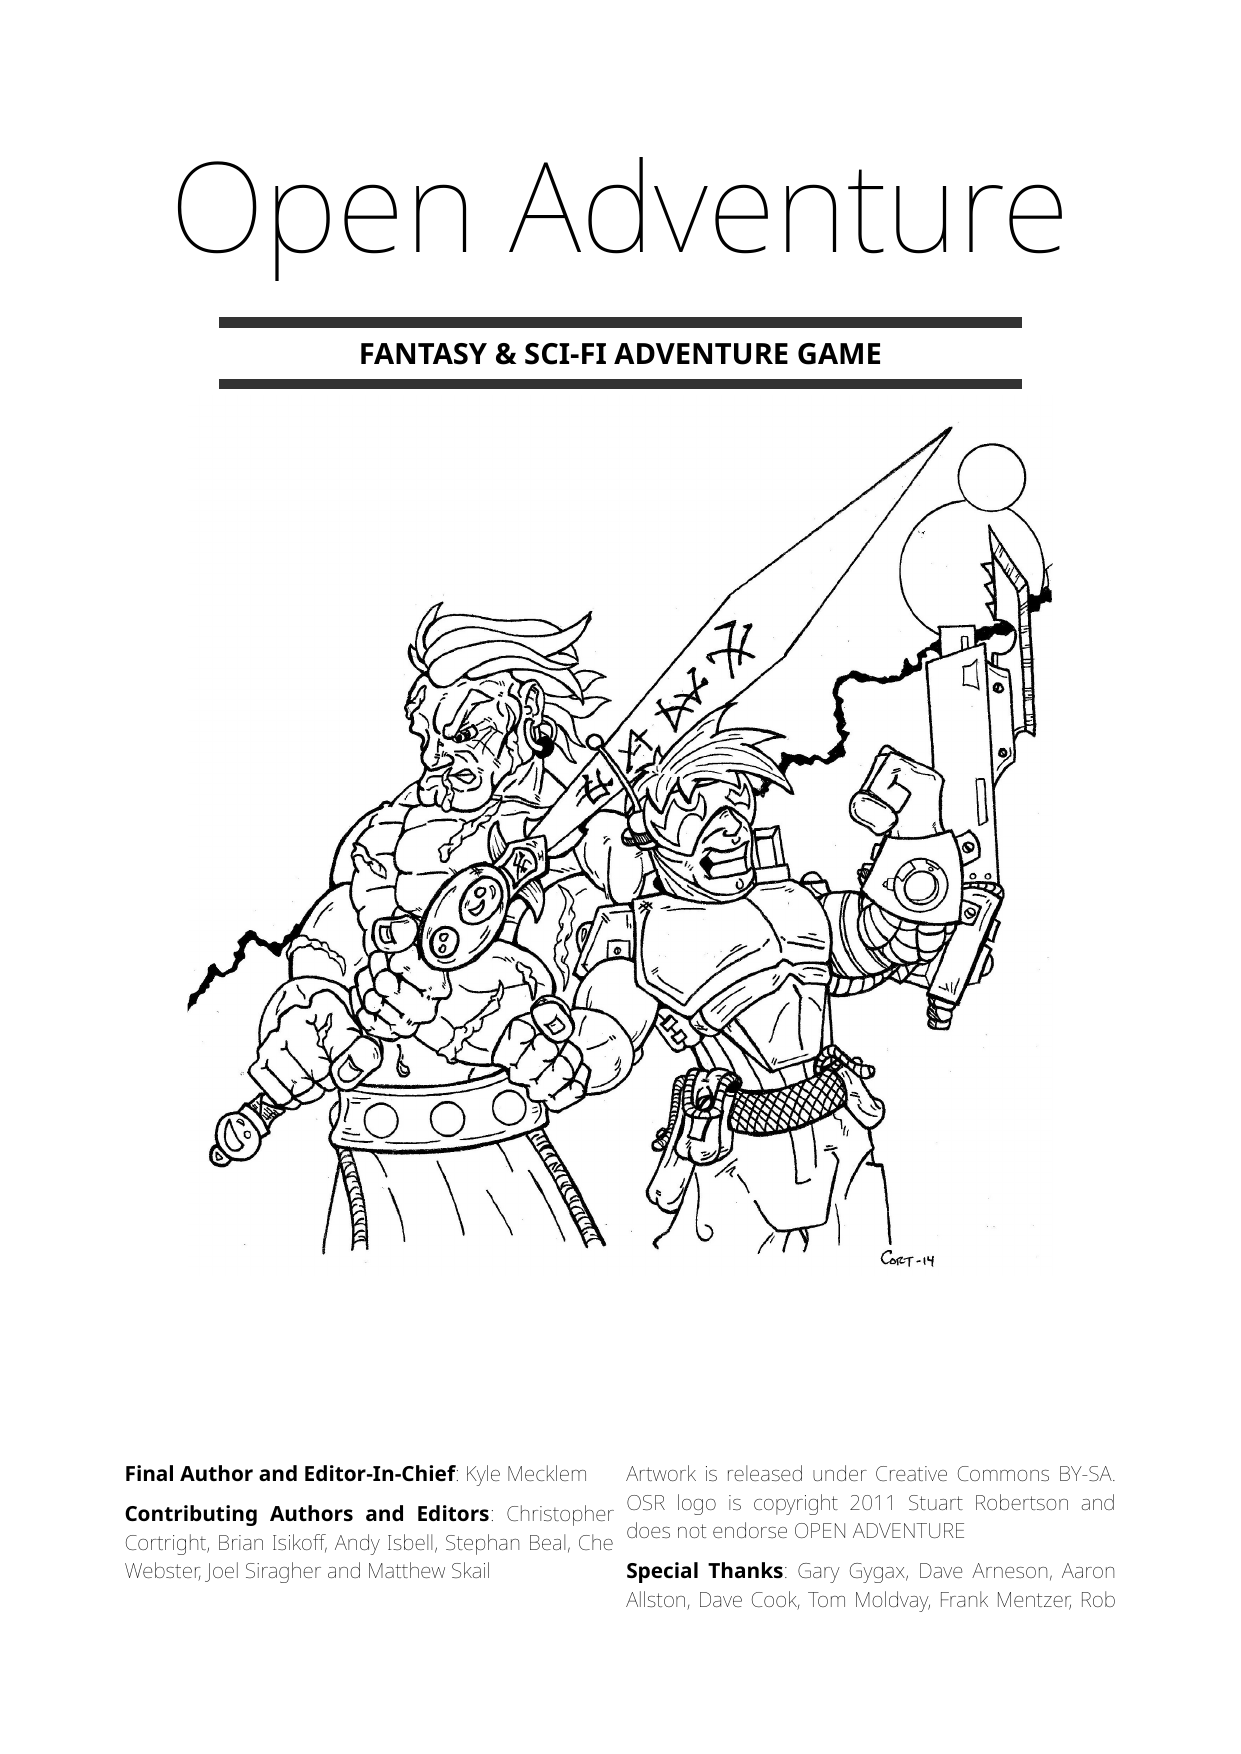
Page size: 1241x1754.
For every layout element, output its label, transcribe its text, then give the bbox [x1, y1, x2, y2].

picture [187, 395, 1053, 1276]
table_header Artwork is released under Creative Commons BY-SA. OSR logo is copyright 2011 Stuart Robertson and does not endorse OPEN ADVENTURE Special Thanks: Gary Gygax, Dave Arneson, Aaron Allston, Dave Cook, Tom Moldvay, Frank Mentzer, Rob [620, 1454, 1122, 1619]
text Open Adventure [118, 118, 1122, 289]
table_header Final Author and Editor-In-Chief: Kyle Mecklem Contributing Authors and Editors: Christopher Cortright, Brian Isikoff, Andy Isbell, Stephan Beal, Che Webster, Joel Siragher and Matthew Skail [119, 1454, 620, 1619]
table_header FANTASY & SCI-FI ADVENTURE GAME [219, 328, 1022, 379]
